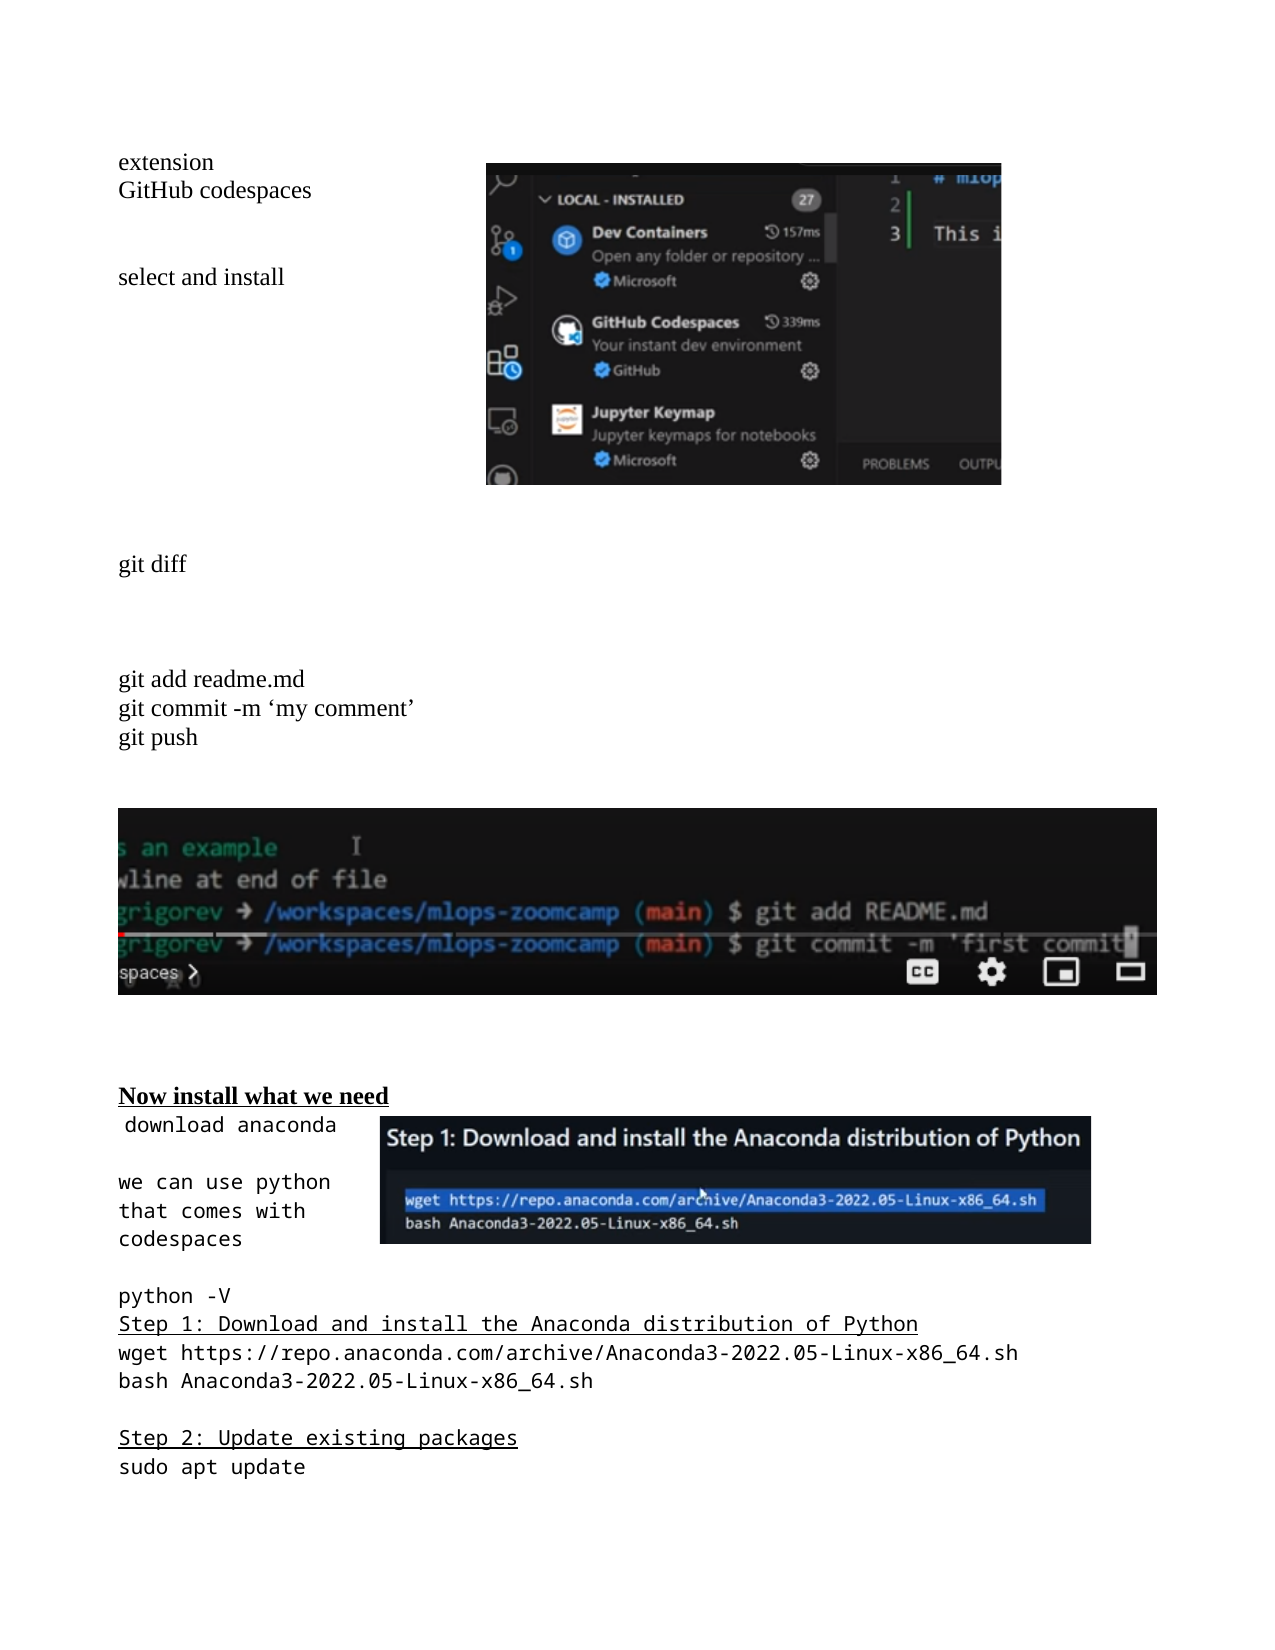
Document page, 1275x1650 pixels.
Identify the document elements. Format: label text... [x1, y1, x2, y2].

picture [486, 163, 1002, 485]
text bash Anaconda3-2022.05-Linux-x86_64.sh [118, 1366, 1157, 1395]
text [1002, 262, 1157, 291]
text git add readme.md [118, 664, 1157, 693]
text Step 1: Download and install the Anaconda distribution of Python [118, 1309, 1157, 1338]
text select and install [118, 262, 486, 291]
text Step 2: Update existing packages [118, 1423, 1157, 1452]
text Now install what we need [118, 1081, 1157, 1109]
text download anaconda [118, 1109, 1157, 1139]
text wget https://repo.anaconda.com/archive/Anaconda3-2022.05-Linux-x86_64.sh [118, 1338, 1157, 1366]
text GitHub codespaces [118, 176, 486, 204]
picture [118, 808, 1157, 995]
text [1002, 176, 1157, 204]
text extension [118, 147, 1157, 176]
text git diff [118, 549, 1157, 578]
picture [379, 1116, 1092, 1244]
text sudo apt update [118, 1452, 1157, 1480]
text we can use python that comes with codespaces [118, 1167, 1157, 1253]
text git commit -m ‘my comment’ [118, 693, 1157, 722]
text python -V [118, 1281, 1157, 1309]
text git push [118, 722, 1157, 751]
